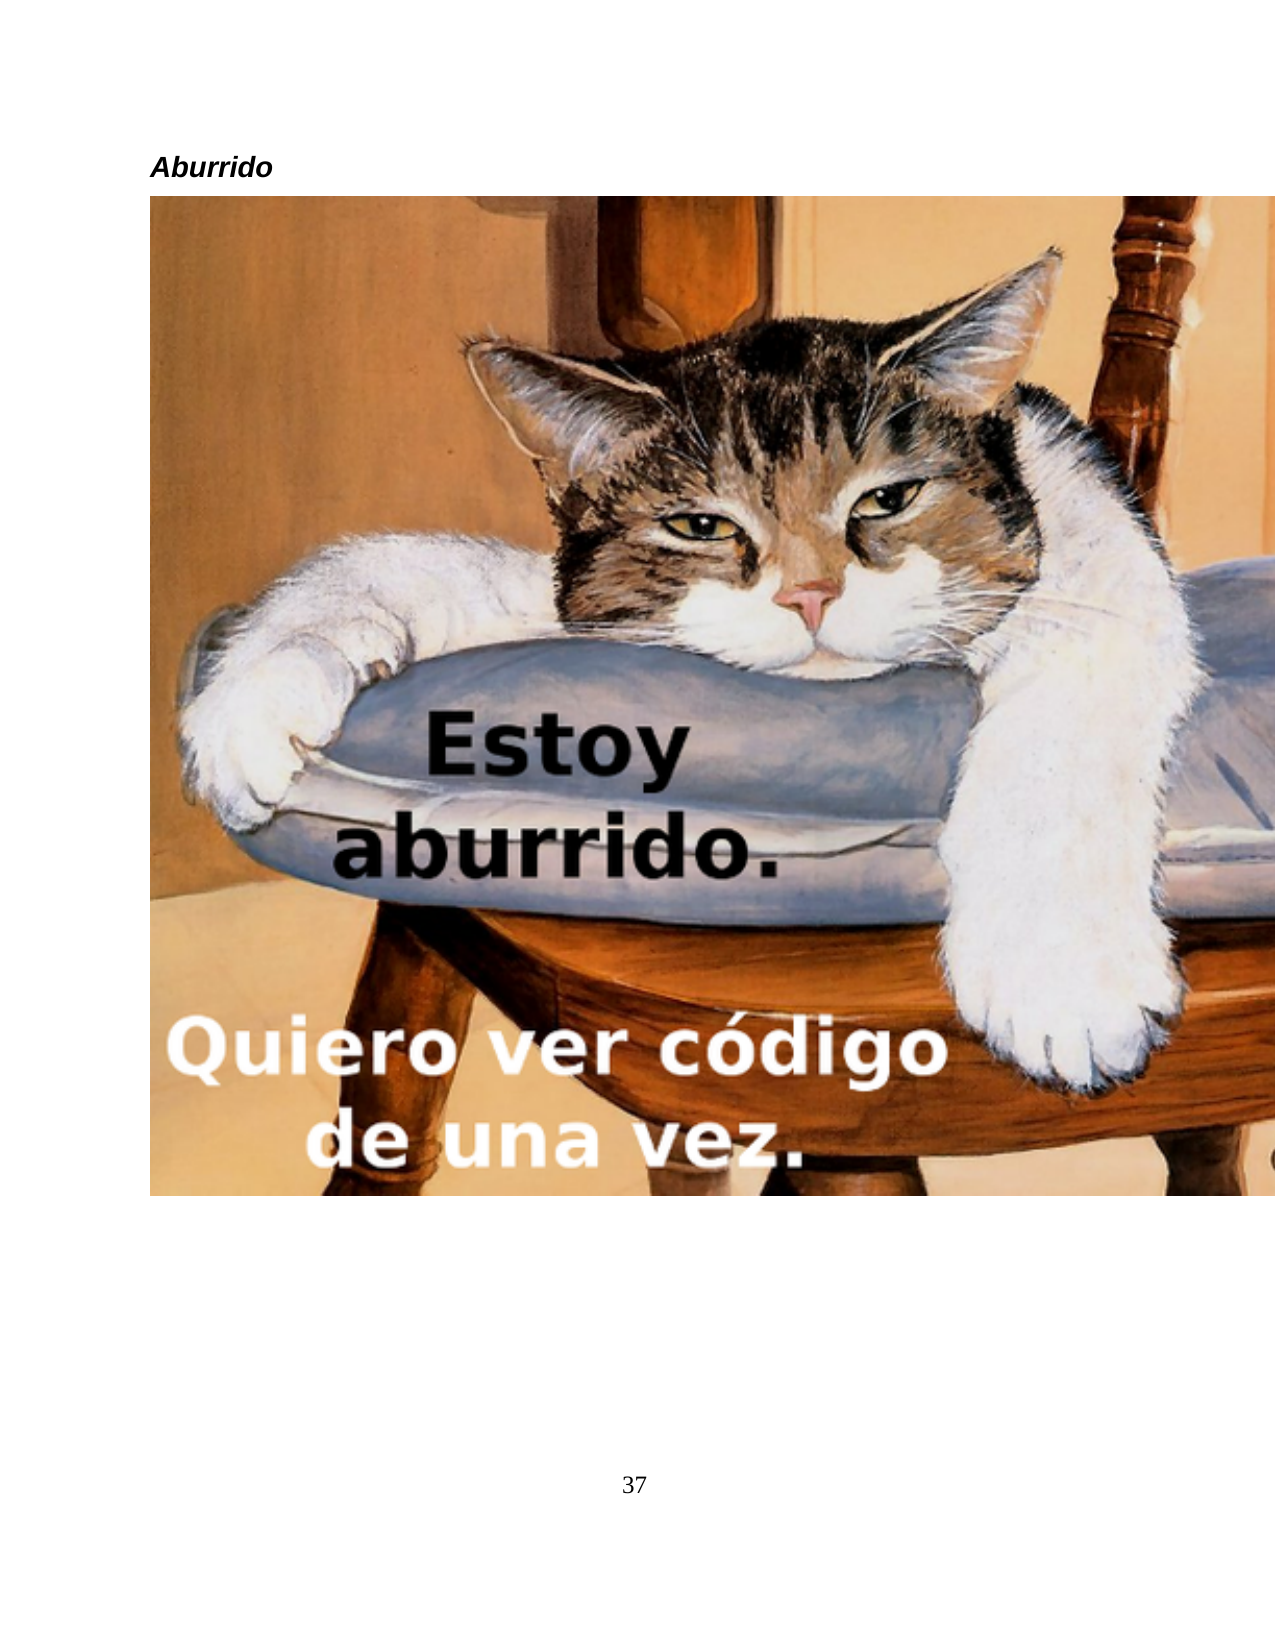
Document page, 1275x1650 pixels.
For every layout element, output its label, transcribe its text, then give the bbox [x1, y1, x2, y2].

subtitle Aburrido [150, 150, 1125, 183]
picture [150, 196, 1275, 1196]
